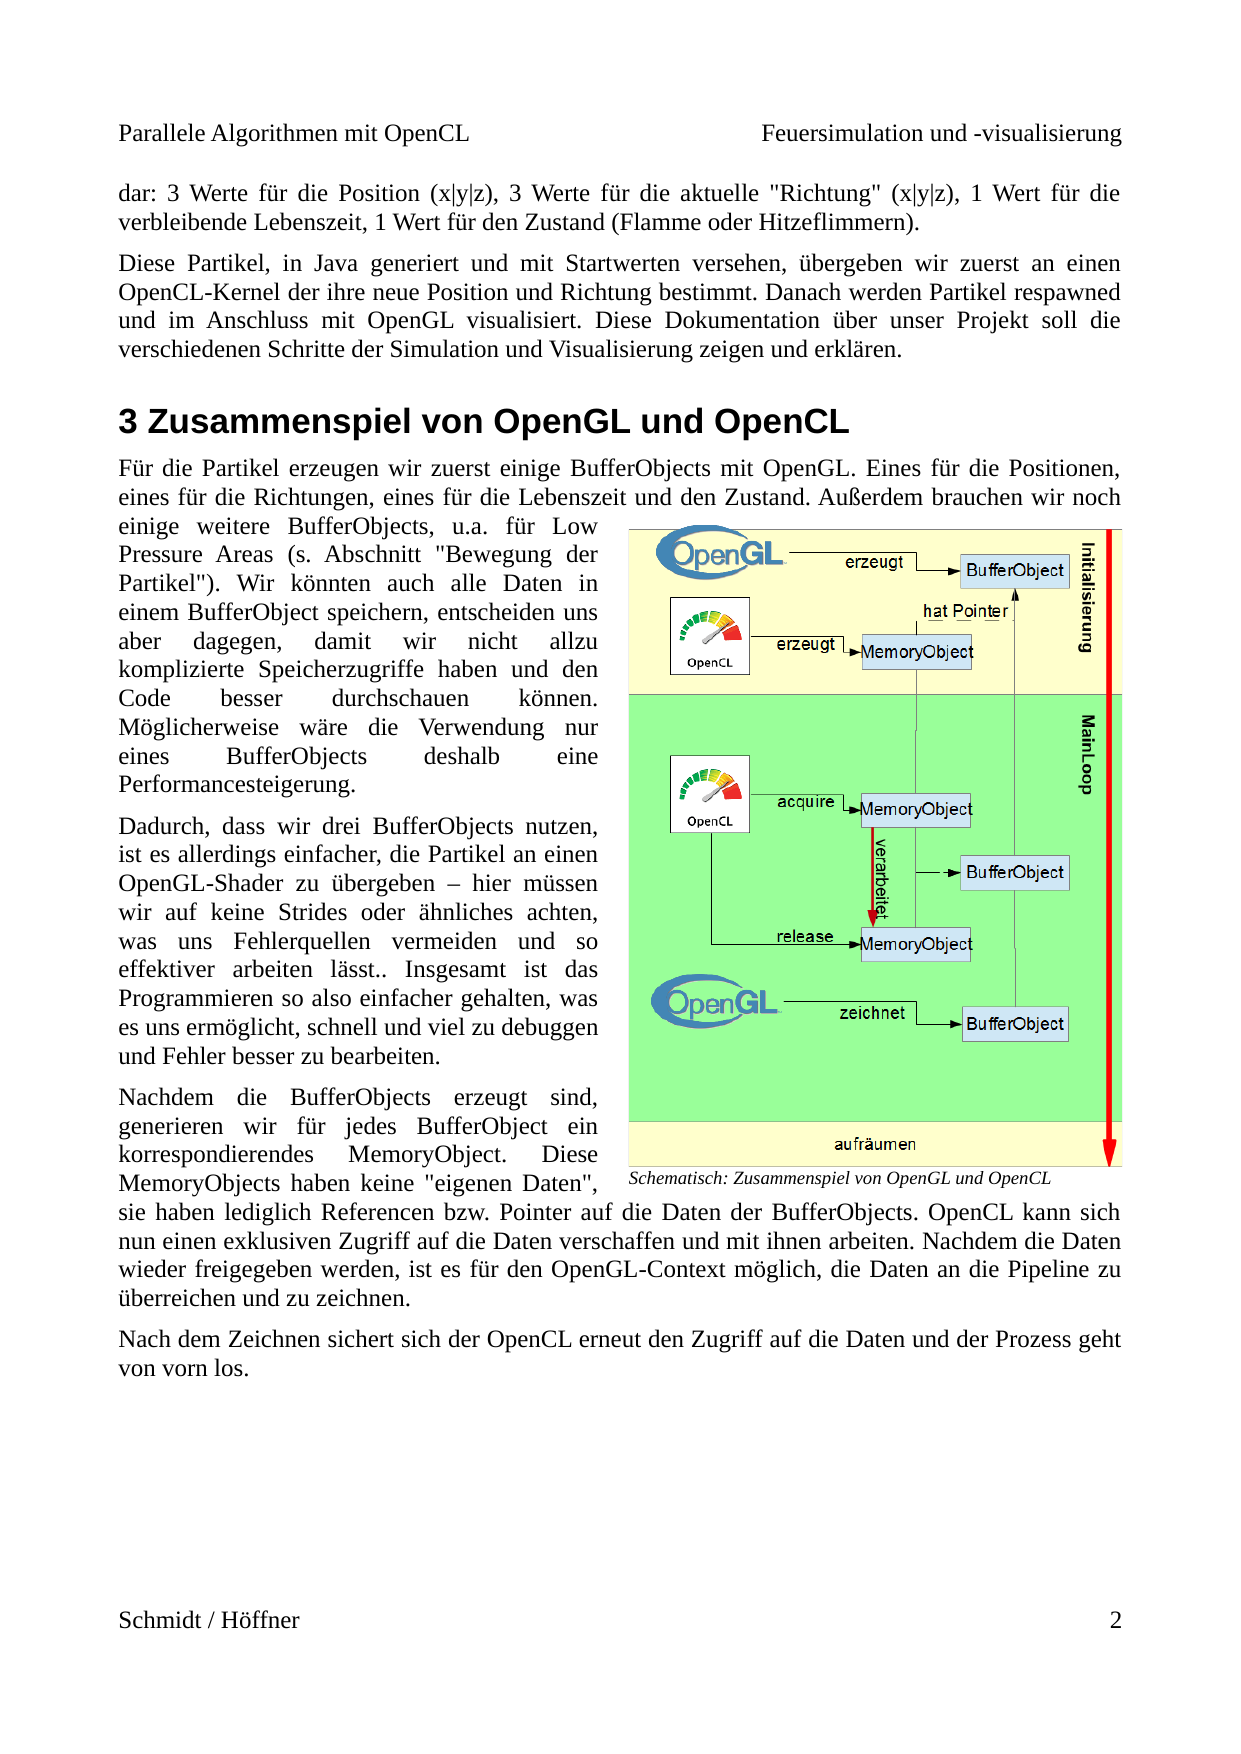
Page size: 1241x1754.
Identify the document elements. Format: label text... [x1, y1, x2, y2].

text Dadurch, dass wir drei BufferObjects nutzen, ist es allerdings einfacher, die Partikel an einen OpenGL-Shader zu übergeben – hier müssen wir auf keine Strides oder ähnliches achten, was uns Fehlerquellen vermeiden und so effektiver arbeiten lässt.. Insgesamt ist das Programmieren so also einfacher gehalten, was es uns ermöglicht, schnell und viel zu debuggen und Fehler besser zu bearbeiten. [118, 811, 628, 1069]
text Diese Partikel, in Java generiert und mit Startwerten versehen, übergeben wir zuerst an einen OpenCL-Kernel der ihre neue Position und Richtung bestimmt. Danach werden Partikel respawned und im Anschluss mit OpenGL visualisiert. Diese Dokumentation über unser Projekt soll die verschiedenen Schritte der Simulation und Visualisierung zeigen und erklären. [118, 248, 1122, 363]
picture [628, 525, 1123, 1167]
text Nachdem die BufferObjects erzeugt sind, generieren wir für jedes BufferObject ein korrespondierendes MemoryObject. Diese MemoryObjects haben keine "eigenen Daten", sie haben lediglich Referencen bzw. Pointer auf die Daten der BufferObjects. OpenCL kann sich nun einen exklusiven Zugriff auf die Daten verschaffen und mit ihnen arbeiten. Nachdem die Daten wieder freigegeben werden, ist es für den OpenGL-Context möglich, die Daten an die Pipeline zu überreichen und zu zeichnen. [118, 1082, 1122, 1312]
subtitle Zusammenspiel von OpenGL und OpenCL [118, 401, 1122, 441]
text dar: 3 Werte für die Position (x|y|z), 3 Werte für die aktuelle "Richtung" (x|y|z), 1 Wert für die verbleibende Lebenszeit, 1 Wert für den Zustand (Flamme oder Hitzeflimmern). [118, 178, 1122, 236]
text Schematisch: Zusammenspiel von OpenGL und OpenCL [629, 1167, 1122, 1188]
text Nach dem Zeichnen sichert sich der OpenCL erneut den Zugriff auf die Daten und der Prozess geht von vorn los. [118, 1324, 1122, 1382]
text Für die Partikel erzeugen wir zuerst einige BufferObjects mit OpenGL. Eines für die Positionen, eines für die Richtungen, eines für die Lebenszeit und den Zustand. Außerdem brauchen wir noch einige weitere BufferObjects, u.a. für Low Pressure Areas (s. Abschnitt "Bewegung der Partikel"). Wir könnten auch alle Daten in einem BufferObject speichern, entscheiden uns aber dagegen, damit wir nicht allzu komplizierte Speicherzugriffe haben und den Code besser durchschauen können. Möglicherweise wäre die Verwendung nur eines BufferObjects deshalb eine Performancesteigerung. [118, 453, 1122, 798]
